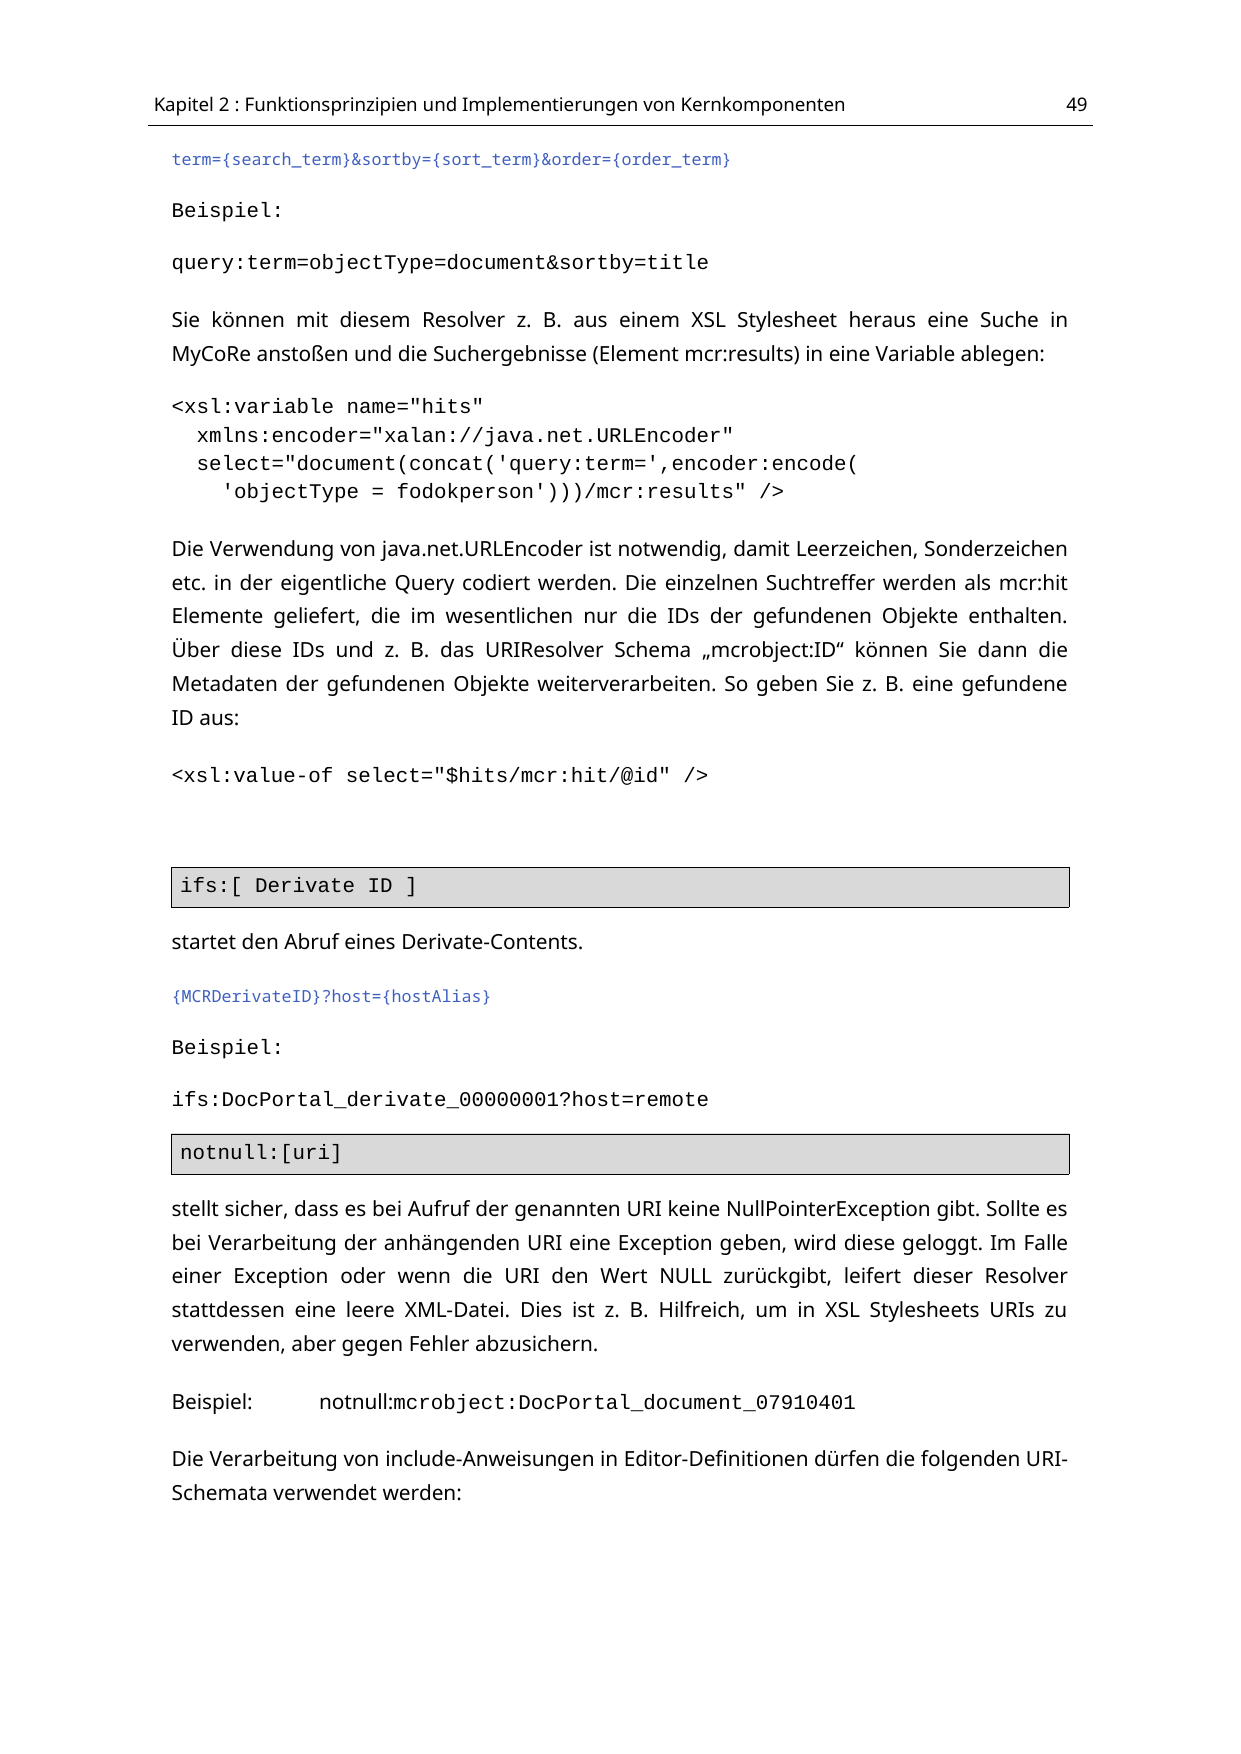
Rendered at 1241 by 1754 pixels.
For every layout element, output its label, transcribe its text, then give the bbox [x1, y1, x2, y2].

text ifs:DocPortal_derivate_00000001?host=remote [171, 1089, 1069, 1113]
text Die Verarbeitung von include-Anweisungen in Editor-Definitionen dürfen die folgenden URI-Schemata verwendet werden: [171, 1444, 1069, 1507]
text <xsl:value-of select="$hits/mcr:hit/@id" /> [171, 761, 1069, 789]
text startet den Abruf eines Derivate-Contents. [171, 927, 1069, 956]
text stellt sicher, dass es bei Aufruf der genannten URI keine NullPointerException gibt. Sollte es bei Verarbeitung der anhängenden URI eine Exception geben, wird diese geloggt. Im Falle einer Exception oder wenn die URI den Wert NULL zurückgibt, leifert dieser Resolver stattdessen eine leere XML-Datei. Dies ist z. B. Hilfreich, um in XSL Stylesheets URIs zu verwenden, aber gegen Fehler abzusichern. [171, 1194, 1069, 1358]
text ifs:[ Derivate ID ] [172, 868, 1069, 907]
text Beispiel: [171, 1037, 1069, 1060]
text Sie können mit diesem Resolver z. B. aus einem XSL Stylesheet heraus eine Suche in MyCoRe anstoßen und die Suchergebnisse (Element mcr:results) in eine Variable ablegen: [171, 305, 1069, 367]
text Beispiel: notnull:mcrobject:DocPortal_document_07910401 [171, 1387, 1069, 1415]
text notnull:[uri] [172, 1135, 1069, 1174]
text {MCRDerivateID}?host={hostAlias} [171, 985, 1069, 1008]
text query:term=objectType=document&sortby=title [171, 252, 1069, 276]
text Beispiel: [171, 200, 1069, 223]
text Die Verwendung von java.net.URLEncoder ist notwendig, damit Leerzeichen, Sonderzeichen etc. in der eigentliche Query codiert werden. Die einzelnen Suchtreffer werden als mcr:hit Elemente geliefert, die im wesentlichen nur die IDs der gefundenen Objekte enthalten. Über diese IDs und z. B. das URIResolver Schema „mcrobject:ID“ können Sie dann die Metadaten der gefundenen Objekte weiterverarbeiten. So geben Sie z. B. eine gefundene ID aus: [171, 534, 1069, 731]
text <xsl:variable name="hits" xmlns:encoder="xalan://java.net.URLEncoder" select="document(concat('query:term=',encoder:encode( 'objectType = fodokperson')))/mcr:results" /> [171, 396, 1069, 505]
text term={search_term}&sortby={sort_term}&order={order_term} [171, 148, 1069, 171]
